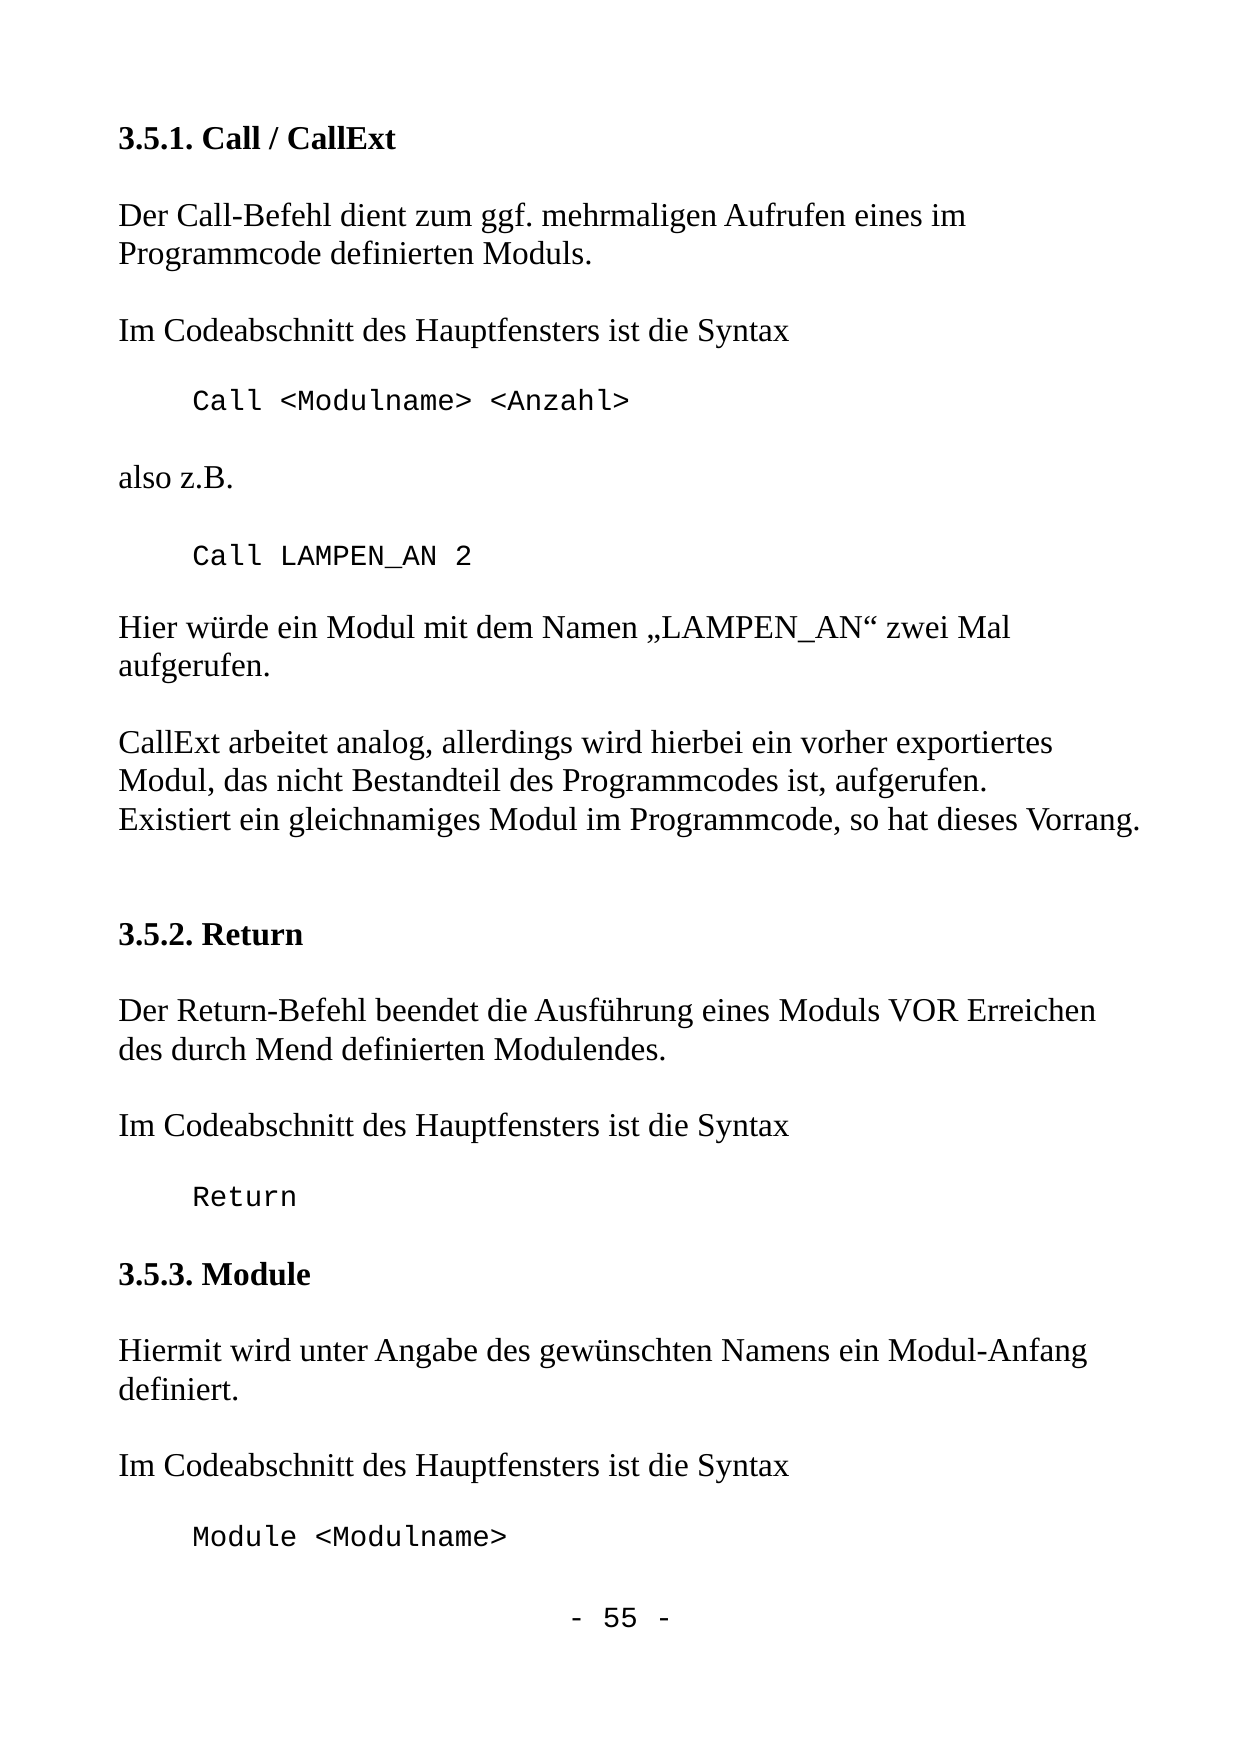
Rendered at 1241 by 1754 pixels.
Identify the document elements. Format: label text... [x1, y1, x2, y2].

text Call LAMPEN_AN 2 [118, 534, 1122, 574]
text Existiert ein gleichnamiges Modul im Programmcode, so hat dieses Vorrang. [118, 799, 1146, 837]
text 3.5.2. Return [118, 914, 1122, 952]
text Im Codeabschnitt des Hauptfensters ist die Syntax [118, 1106, 1122, 1144]
text Module <Modulname> [118, 1522, 1122, 1555]
text Call <Modulname> <Anzahl> [118, 386, 1122, 419]
text Hier würde ein Modul mit dem Namen „LAMPEN_AN“ zwei Mal aufgerufen. [118, 607, 1122, 684]
text Im Codeabschnitt des Hauptfensters ist die Syntax [118, 310, 1122, 348]
text Der Call-Befehl dient zum ggf. mehrmaligen Aufrufen eines im Programmcode definierten Moduls. [118, 195, 1122, 271]
text also z.B. [118, 458, 1122, 496]
text Return [118, 1182, 1122, 1215]
text CallExt arbeitet analog, allerdings wird hierbei ein vorher exportiertes Modul, das nicht Bestandteil des Programmcodes ist, aufgerufen. [118, 722, 1122, 799]
text Hiermit wird unter Angabe des gewünschten Namens ein Modul-Anfang definiert. [118, 1330, 1122, 1407]
text 3.5.3. Module [118, 1254, 1122, 1292]
text Der Return-Befehl beendet die Ausführung eines Moduls VOR Erreichen des durch Mend definierten Modulendes. [118, 991, 1122, 1067]
text 3.5.1. Call / CallExt [118, 118, 1122, 156]
text Im Codeabschnitt des Hauptfensters ist die Syntax [118, 1445, 1122, 1484]
